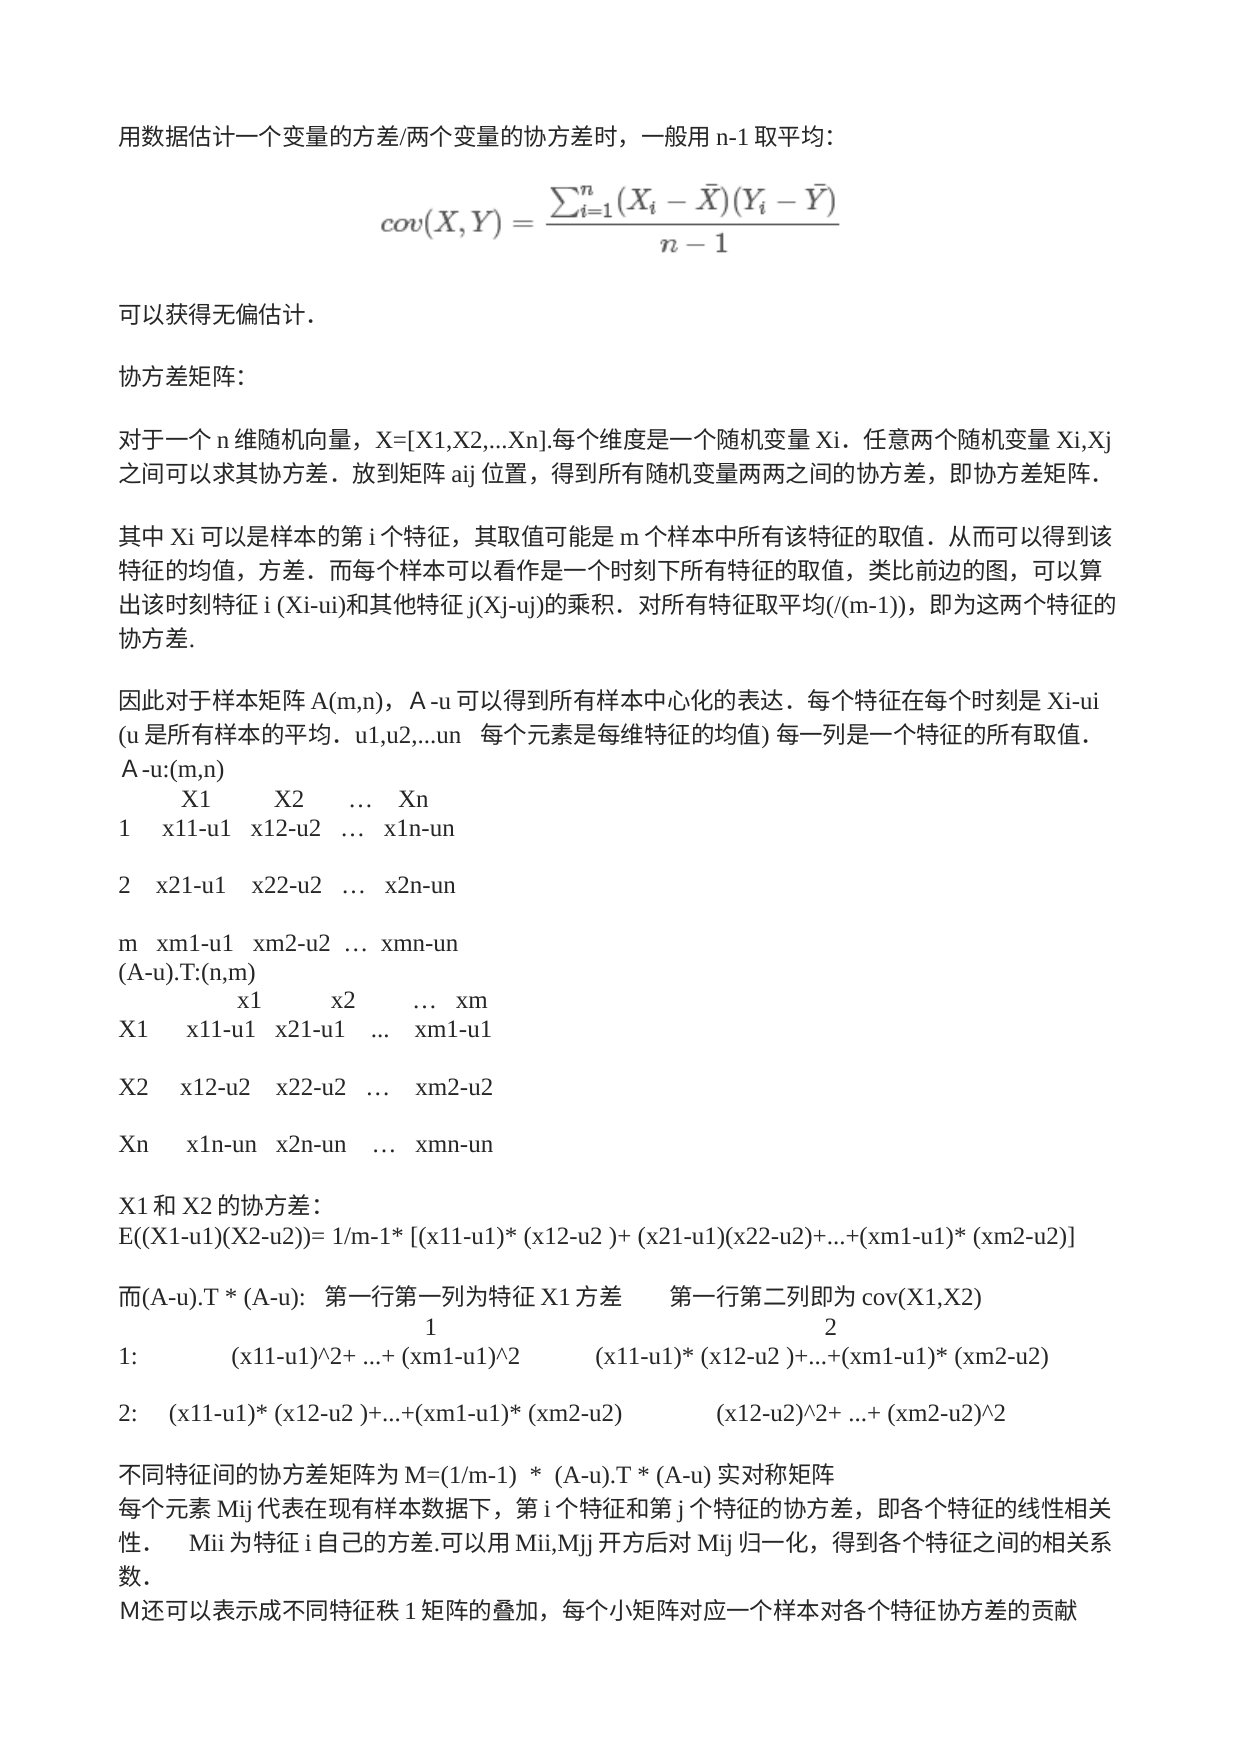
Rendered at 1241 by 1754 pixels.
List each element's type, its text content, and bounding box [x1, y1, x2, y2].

text X1和X2的协方差： [118, 1187, 1122, 1221]
text 1 x11-u1 x12-u2 … x1n-un [118, 813, 1122, 842]
text x1 x2 … xm [118, 986, 1122, 1014]
text 因此对于样本矩阵A(m,n)，Ａ-u可以得到所有样本中心化的表达．每个特征在每个时刻是Xi-ui [118, 682, 1122, 716]
text m xm1-u1 xm2-u2 … xmn-un [118, 928, 1122, 957]
text (A-u).T:(n,m) [118, 957, 1122, 986]
text 1: (x11-u1)^2+ ...+ (xm1-u1)^2 (x11-u1)* (x12-u2 )+...+(xm1-u1)* (xm2-u2) [118, 1341, 1122, 1370]
text 1 2 [118, 1312, 1122, 1341]
text 对于一个n维随机向量，X=[X1,X2,...Xn].每个维度是一个随机变量Xi．任意两个随机变量Xi,Xj之间可以求其协方差．放到矩阵aij位置，得到所有随机变量两两之间的协方差，即协方差矩阵． [118, 421, 1122, 489]
text 不同特征间的协方差矩阵为M=(1/m-1) * (A-u).T * (A-u) 实对称矩阵 [118, 1456, 1122, 1490]
text X1 X2 … Xn [118, 784, 1122, 813]
picture [367, 152, 874, 281]
text Ａ-u:(m,n) [118, 750, 1122, 784]
text 用数据估计一个变量的方差/两个变量的协方差时，一般用n-1取平均： [118, 118, 1122, 152]
text X2 x12-u2 x22-u2 … xm2-u2 [118, 1072, 1122, 1101]
text 其中Xi可以是样本的第i个特征，其取值可能是m个样本中所有该特征的取值．从而可以得到该特征的均值，方差．而每个样本可以看作是一个时刻下所有特征的取值，类比前边的图，可以算出该时刻特征i (Xi-ui)和其他特征j(Xj-uj)的乘积．对所有特征取平均(/(m-1))，即为这两个特征的协方差. [118, 518, 1122, 654]
text X1 x11-u1 x21-u1 ... xm1-u1 [118, 1014, 1122, 1043]
text 2: (x11-u1)* (x12-u2 )+...+(xm1-u1)* (xm2-u2) (x12-u2)^2+ ...+ (xm2-u2)^2 [118, 1398, 1122, 1427]
text E((X1-u1)(X2-u2))= 1/m-1* [(x11-u1)* (x12-u2 )+ (x21-u1)(x22-u2)+...+(xm1-u1)* (xm2-u2)] [118, 1221, 1122, 1249]
text Xn x1n-un x2n-un … xmn-un [118, 1129, 1122, 1158]
text 2 x21-u1 x22-u2 … x2n-un [118, 871, 1122, 899]
text (u是所有样本的平均．u1,u2,...un 每个元素是每维特征的均值) 每一列是一个特征的所有取值． [118, 716, 1122, 750]
text 协方差矩阵： [118, 358, 1122, 392]
text Ｍ还可以表示成不同特征秩1矩阵的叠加，每个小矩阵对应一个样本对各个特征协方差的贡献 [118, 1592, 1122, 1626]
text 可以获得无偏估计． [118, 296, 1122, 330]
text 每个元素Mij代表在现有样本数据下，第i个特征和第j个特征的协方差，即各个特征的线性相关性． Mii为特征i自己的方差.可以用Mii,Mjj开方后对Mij归一化，得到各个特征之间的相关系数． [118, 1490, 1122, 1592]
text 而(A-u).T * (A-u): 第一行第一列为特征X1方差 第一行第二列即为cov(X1,X2) [118, 1278, 1122, 1312]
